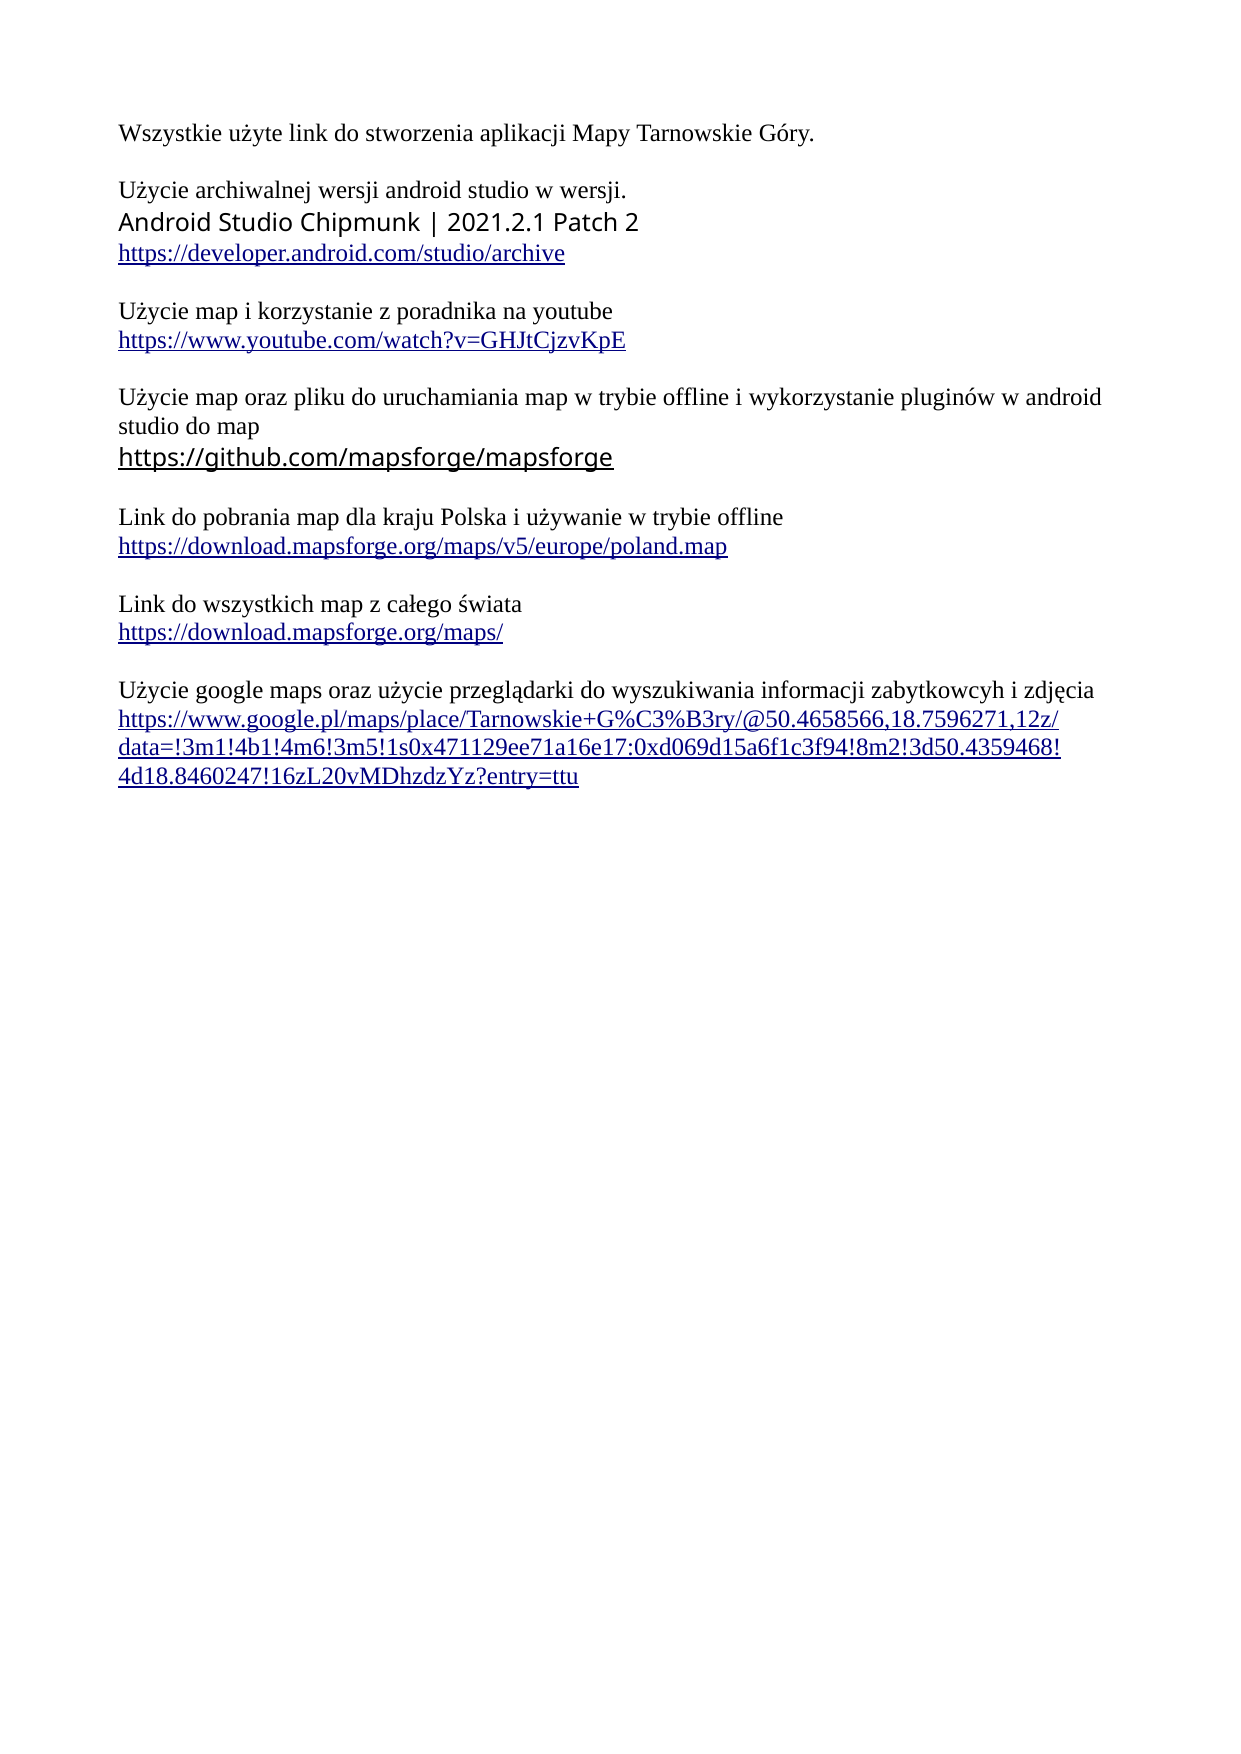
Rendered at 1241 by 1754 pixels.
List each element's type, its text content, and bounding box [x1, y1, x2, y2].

text Link do pobrania map dla kraju Polska i używanie w trybie offline [118, 502, 1122, 531]
text Link do wszystkich map z całego świata [118, 589, 1122, 617]
text https://download.mapsforge.org/maps/ [118, 617, 1122, 646]
text Użycie map oraz pliku do uruchamiania map w trybie offline i wykorzystanie pluginów w android studio do map [118, 382, 1122, 440]
text Android Studio Chipmunk | 2021.2.1 Patch 2 [118, 204, 1122, 238]
text https://developer.android.com/studio/archive [118, 238, 1122, 267]
text Użycie map i korzystanie z poradnika na youtube [118, 296, 1122, 325]
text Użycie google maps oraz użycie przeglądarki do wyszukiwania informacji zabytkowcyh i zdjęcia [118, 675, 1122, 704]
text https://github.com/mapsforge/mapsforge [118, 440, 1122, 474]
text https://download.mapsforge.org/maps/v5/europe/poland.map [118, 531, 1122, 560]
text Użycie archiwalnej wersji android studio w wersji. [118, 176, 1122, 204]
text Wszystkie użyte link do stworzenia aplikacji Mapy Tarnowskie Góry. [118, 118, 1122, 147]
text https://www.google.pl/maps/place/Tarnowskie+G%C3%B3ry/@50.4658566,18.7596271,12z/data=!3m1!4b1!4m6!3m5!1s0x471129ee71a16e17:0xd069d15a6f1c3f94!8m2!3d50.4359468!4d18.8460247!16zL20vMDhzdzYz?entry=ttu [118, 704, 1122, 790]
text https://www.youtube.com/watch?v=GHJtCjzvKpE [118, 325, 1122, 353]
